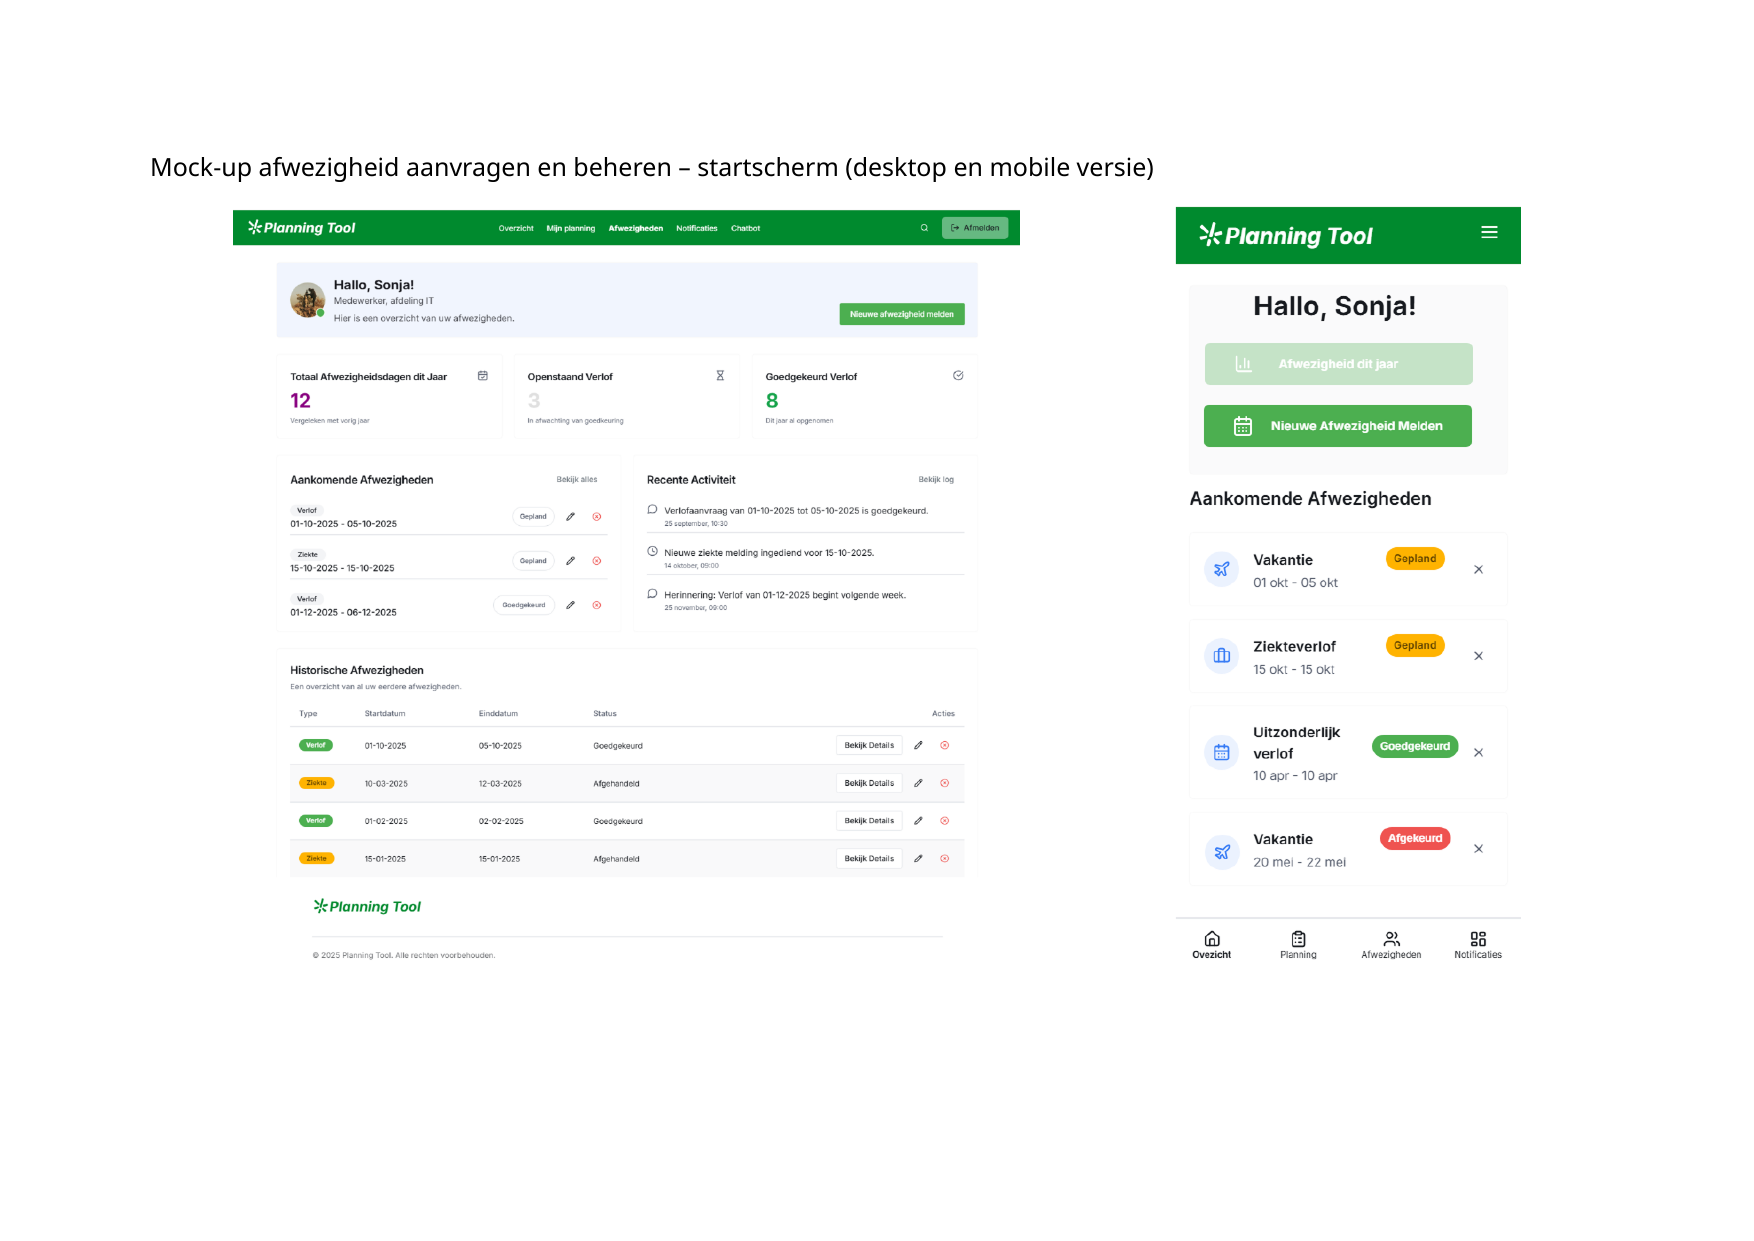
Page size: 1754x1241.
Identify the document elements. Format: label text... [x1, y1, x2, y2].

picture [233, 206, 1020, 974]
text Mock-up afwezigheid aanvragen en beheren – startscherm (desktop en mobile versie) [150, 150, 1604, 184]
picture [1175, 206, 1521, 974]
